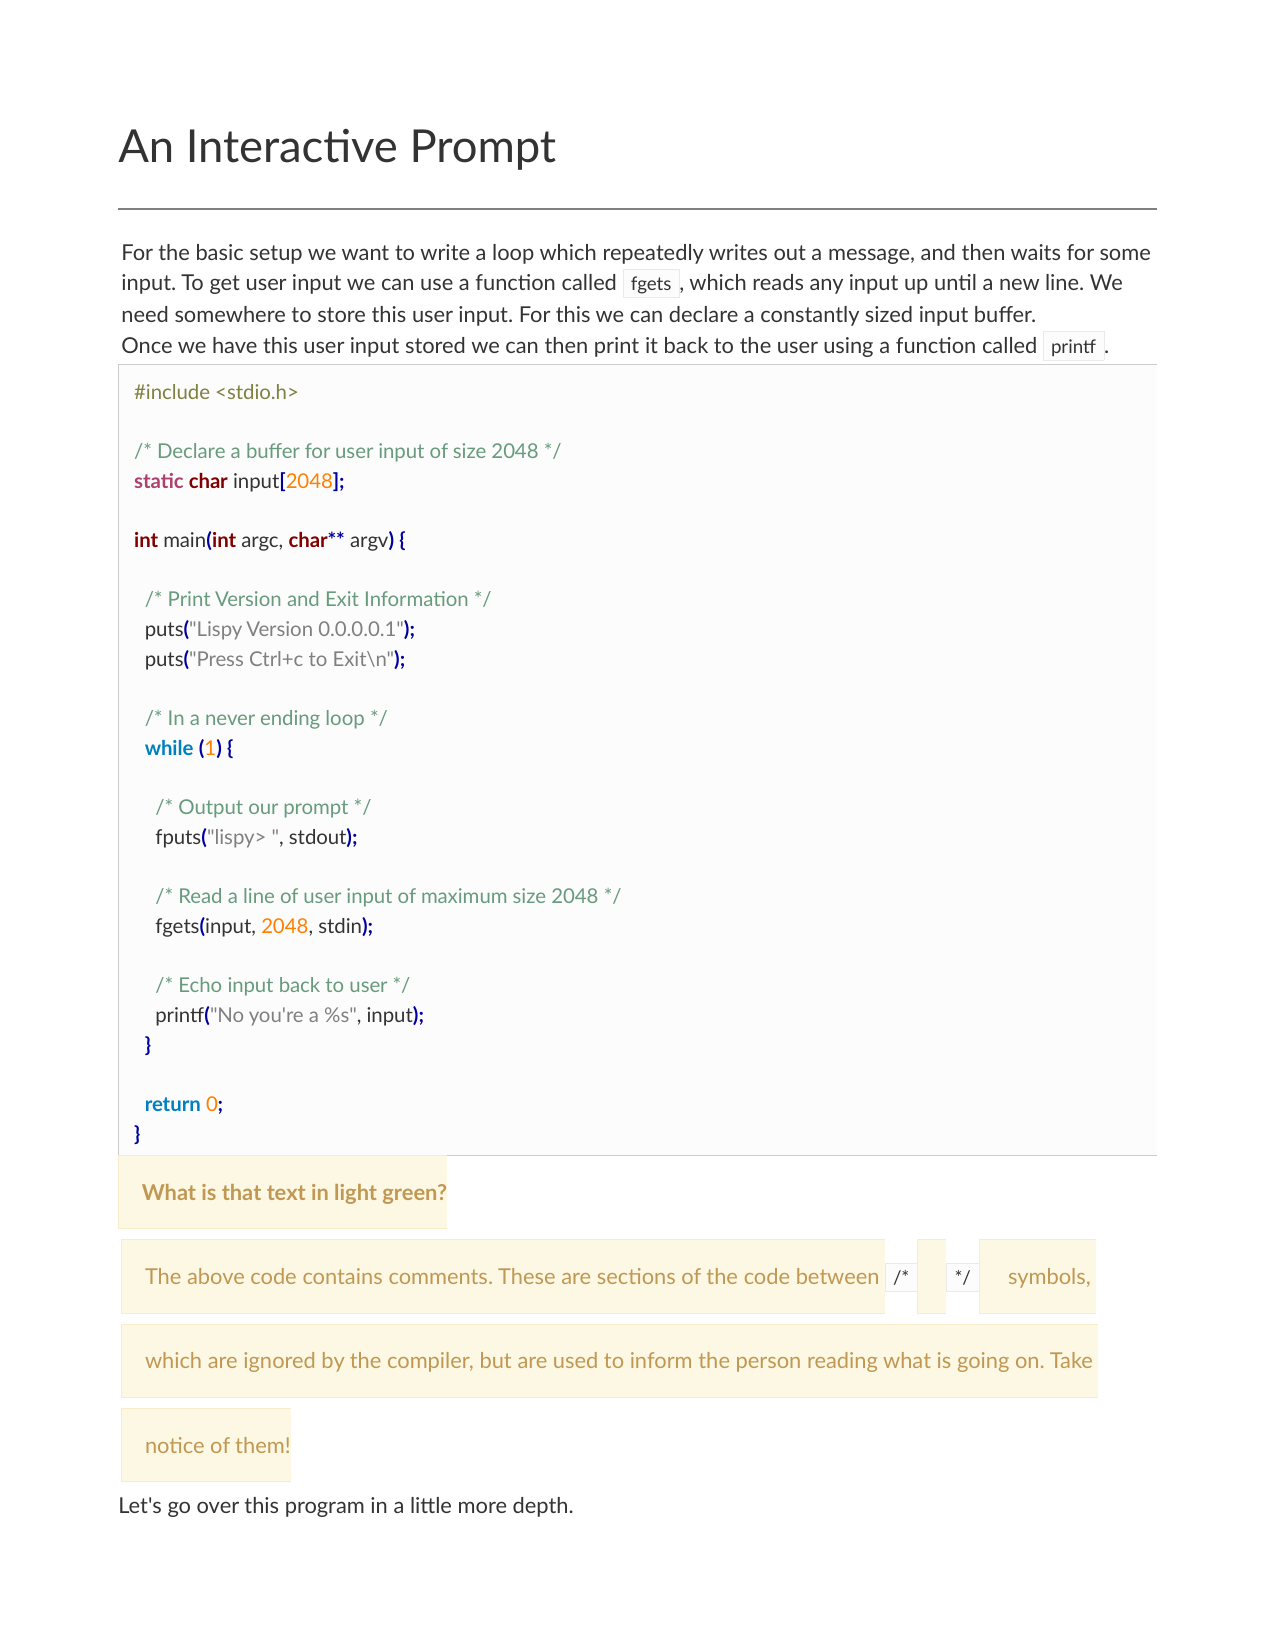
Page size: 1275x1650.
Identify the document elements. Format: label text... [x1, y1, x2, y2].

subtitle An Interactive Prompt [118, 118, 1157, 172]
text puts("Press Ctrl+c to Exit\n"); [119, 631, 1157, 661]
text while (1) { [119, 721, 1157, 750]
text The above code contains comments. These are sections of the code between /* */ symbols, which are ignored by the compiler, but are used to inform the person reading what is going on. Take notice of them! [121, 1239, 1154, 1481]
text /* In a never ending loop */ [119, 691, 1157, 721]
text /* Read a line of user input of maximum size 2048 */ [119, 869, 1157, 899]
text printf [1044, 332, 1104, 360]
text . [1105, 331, 1154, 360]
text static char input[2048]; [119, 453, 1157, 483]
text /* Print Version and Exit Information */ [119, 572, 1157, 602]
text /* Output our prompt */ [119, 780, 1157, 809]
text fgets(input, 2048, stdin); [119, 899, 1157, 928]
text } [119, 1017, 1157, 1047]
text int main(int argc, char** argv) { [119, 513, 1157, 542]
text What is that text in light green? [119, 1156, 1157, 1228]
text Let's go over this program in a little more depth. [118, 1492, 1157, 1518]
text } [119, 1106, 1157, 1155]
text fputs("lispy> ", stdout); [119, 809, 1157, 839]
text /* Declare a buffer for user input of size 2048 */ [119, 424, 1157, 453]
text For the basic setup we want to write a loop which repeatedly writes out a message, and then waits for some input. To get user input we can use a function called fgets, which reads any input up until a new line. We need somewhere to store this user input. For this we can declare a constantly sized input buffer. [121, 238, 1154, 328]
text #include <stdio.h> [119, 365, 1157, 394]
text puts("Lispy Version 0.0.0.0.1"); [119, 602, 1157, 631]
text printf("No you're a %s", input); [119, 988, 1157, 1017]
text /* Echo input back to user */ [119, 958, 1157, 988]
text Once we have this user input stored we can then print it back to the user using a function called [121, 331, 1043, 360]
text return 0; [119, 1077, 1157, 1106]
